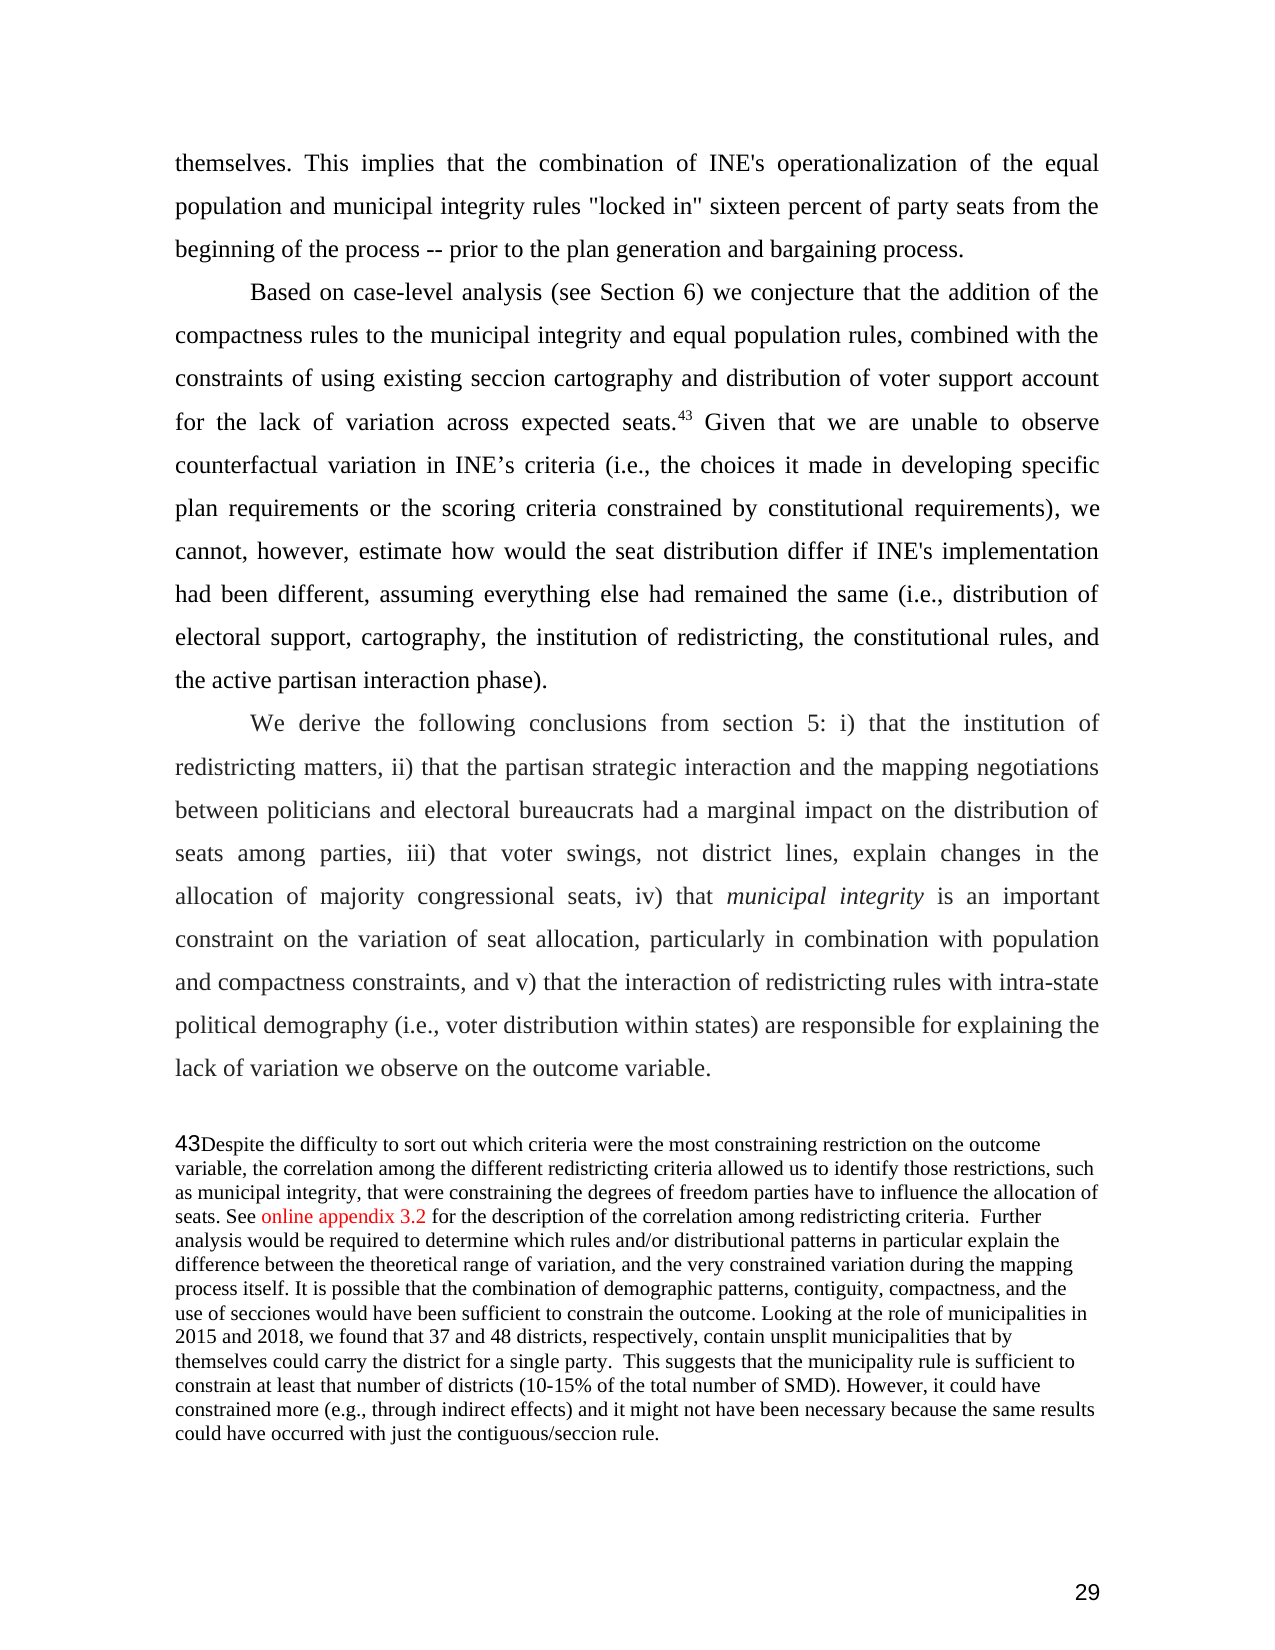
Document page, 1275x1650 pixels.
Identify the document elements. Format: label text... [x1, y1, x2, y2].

text themselves. This implies that the combination of INE's operationalization of the equal population and municipal integrity rules "locked in" sixteen percent of party seats from the beginning of the process -- prior to the plan generation and bargaining process. [175, 148, 1100, 263]
text We derive the following conclusions from section 5: i) that the institution of redistricting matters, ii) that the partisan strategic interaction and the mapping negotiations between politicians and electoral bureaucrats had a marginal impact on the distribution of seats among parties, iii) that voter swings, not district lines, explain changes in the allocation of majority congressional seats, iv) that municipal integrity is an important constraint on the variation of seat allocation, particularly in combination with population and compactness constraints, and v) that the interaction of redistricting rules with intra-state political demography (i.e., voter distribution within states) are responsible for explaining the lack of variation we observe on the outcome variable. [175, 708, 1100, 1082]
text Despite the difficulty to sort out which criteria were the most constraining restriction on the outcome variable, the correlation among the different redistricting criteria allowed us to identify those restrictions, such as municipal integrity, that were constraining the degrees of freedom parties have to influence the allocation of seats. See online appendix 3.2 for the description of the correlation among redistricting criteria. Further analysis would be required to determine which rules and/or distributional patterns in particular explain the difference between the theoretical range of variation, and the very constrained variation during the mapping process itself. It is possible that the combination of demographic patterns, contiguity, compactness, and the use of secciones would have been sufficient to constrain the outcome. Looking at the role of municipalities in 2015 and 2018, we found that 37 and 48 districts, respectively, contain unsplit municipalities that by themselves could carry the district for a single party. This suggests that the municipality rule is sufficient to constrain at least that number of districts (10-15% of the total number of SMD). However, it could have constrained more (e.g., through indirect effects) and it might not have been necessary because the same results could have occurred with just the contiguous/seccion rule. [175, 1130, 1100, 1445]
text Based on case-level analysis (see Section 6) we conjecture that the addition of the compactness rules to the municipal integrity and equal population rules, combined with the constraints of using existing seccion cartography and distribution of voter support account for the lack of variation across expected seats. Given that we are unable to observe counterfactual variation in INE’s criteria (i.e., the choices it made in developing specific plan requirements or the scoring criteria constrained by constitutional requirements), we cannot, however, estimate how would the seat distribution differ if INE's implementation had been different, assuming everything else had remained the same (i.e., distribution of electoral support, cartography, the institution of redistricting, the constitutional rules, and the active partisan interaction phase). [175, 277, 1100, 694]
